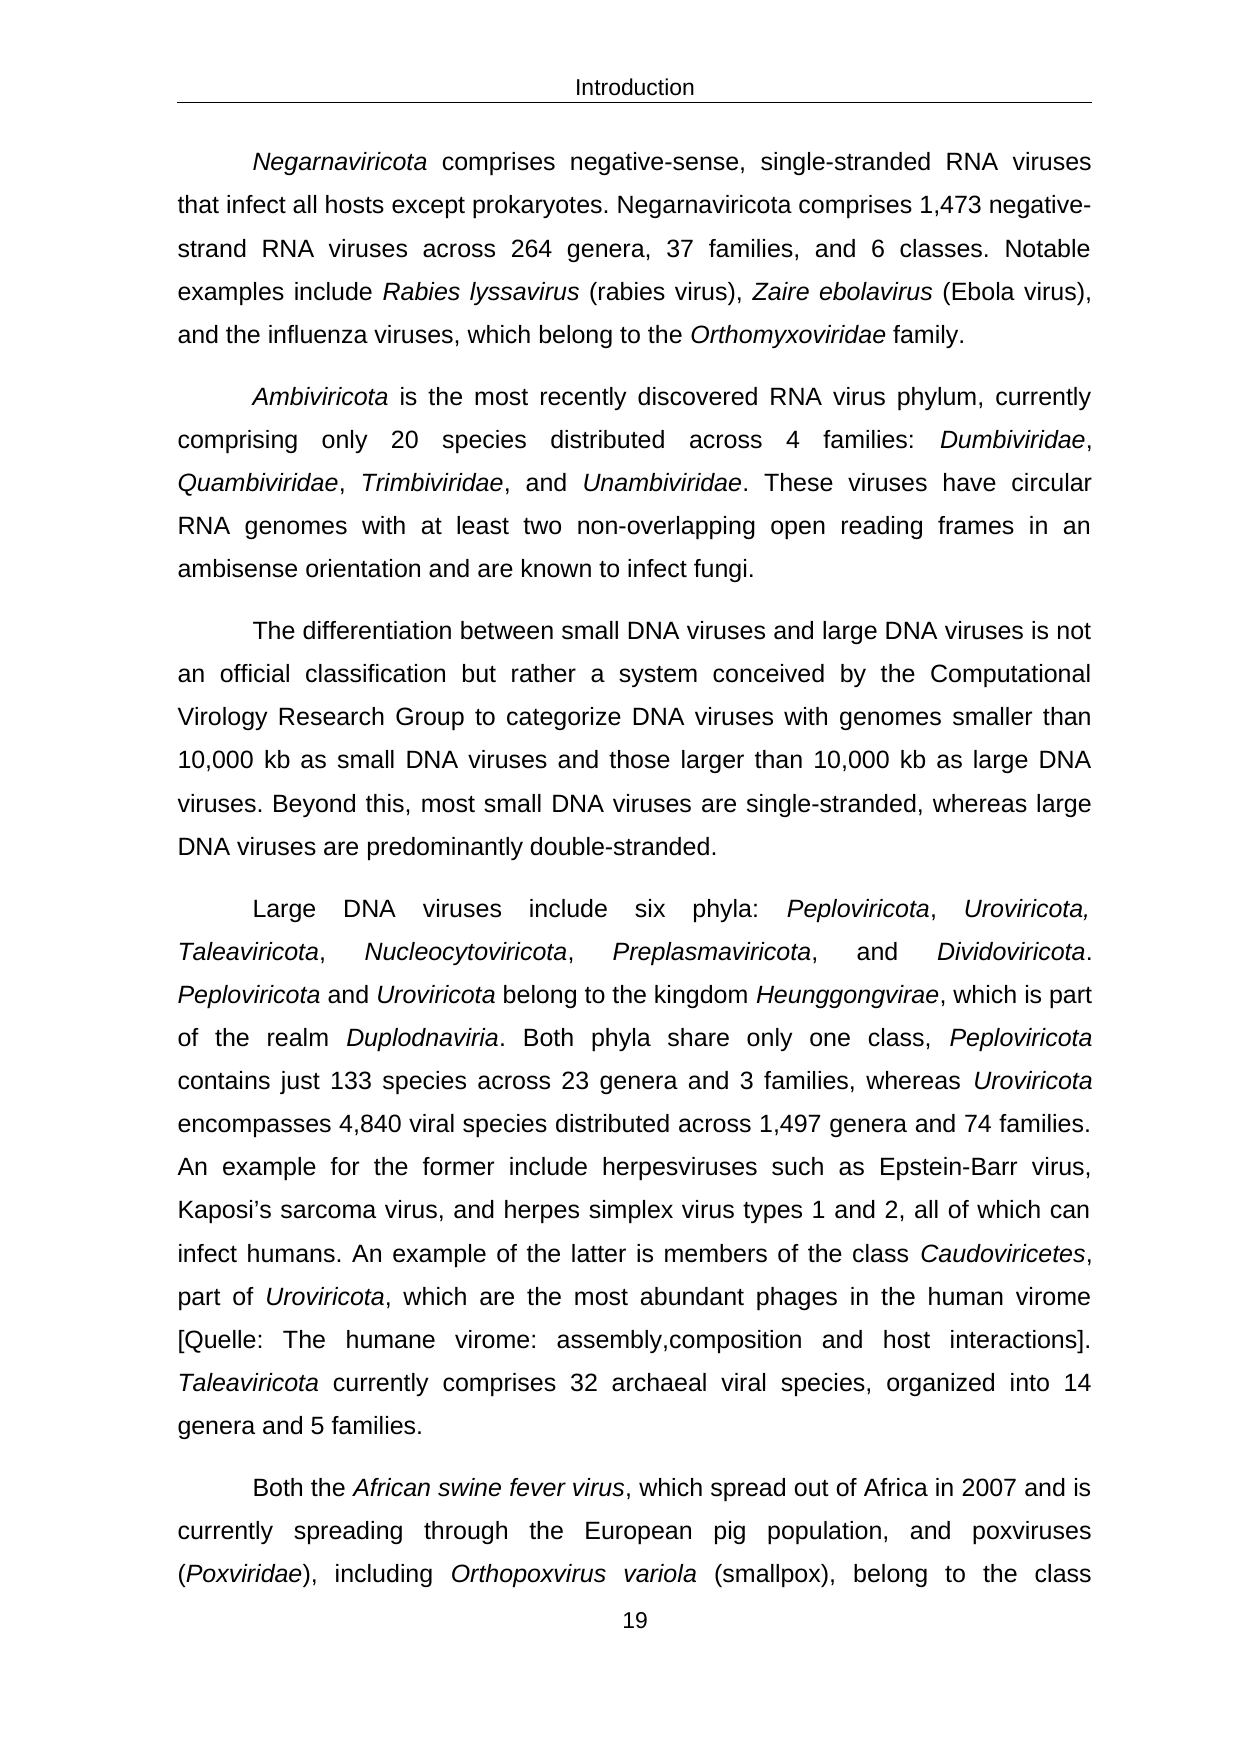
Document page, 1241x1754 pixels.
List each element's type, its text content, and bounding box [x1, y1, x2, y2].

text The differentiation between small DNA viruses and large DNA viruses is not an official classification but rather a system conceived by the Computational Virology Research Group to categorize DNA viruses with genomes smaller than 10,000 kb as small DNA viruses and those larger than 10,000 kb as large DNA viruses. Beyond this, most small DNA viruses are single-stranded, whereas large DNA viruses are predominantly double-stranded. [177, 616, 1092, 861]
text Both the African swine fever virus, which spread out of Africa in 2007 and is currently spreading through the European pig population, and poxviruses (Poxviridae), including Orthopoxvirus variola (smallpox), belong to the class [177, 1473, 1092, 1588]
text Ambiviricota is the most recently discovered RNA virus phylum, currently comprising only 20 species distributed across 4 families: Dumbiviridae, Quambiviridae, Trimbiviridae, and Unambiviridae. These viruses have circular RNA genomes with at least two non-overlapping open reading frames in an ambisense orientation and are known to infect fungi. [177, 382, 1092, 583]
text Negarnaviricota comprises negative-sense, single-stranded RNA viruses that infect all hosts except prokaryotes. Negarnaviricota comprises 1,473 negative-strand RNA viruses across 264 genera, 37 families, and 6 classes. Notable examples include Rabies lyssavirus (rabies virus), Zaire ebolavirus (Ebola virus), and the influenza viruses, which belong to the Orthomyxoviridae family. [177, 147, 1092, 349]
text Large DNA viruses include six phyla: Peploviricota, Uroviricota, Taleaviricota, Nucleocytoviricota, Preplasmaviricota, and Dividoviricota. Peploviricota and Uroviricota belong to the kingdom Heunggongvirae, which is part of the realm Duplodnaviria. Both phyla share only one class, Peploviricota contains just 133 species across 23 genera and 3 families, whereas Uroviricota encompasses 4,840 viral species distributed across 1,497 genera and 74 families. An example for the former include herpesviruses such as Epstein-Barr virus, Kaposi’s sarcoma virus, and herpes simplex virus types 1 and 2, all of which can infect humans. An example of the latter is members of the class Caudoviricetes, part of Uroviricota, which are the most abundant phages in the human virome [Quelle: The humane virome: assembly,composition and host interactions]. Taleaviricota currently comprises 32 archaeal viral species, organized into 14 genera and 5 families. [177, 894, 1092, 1440]
